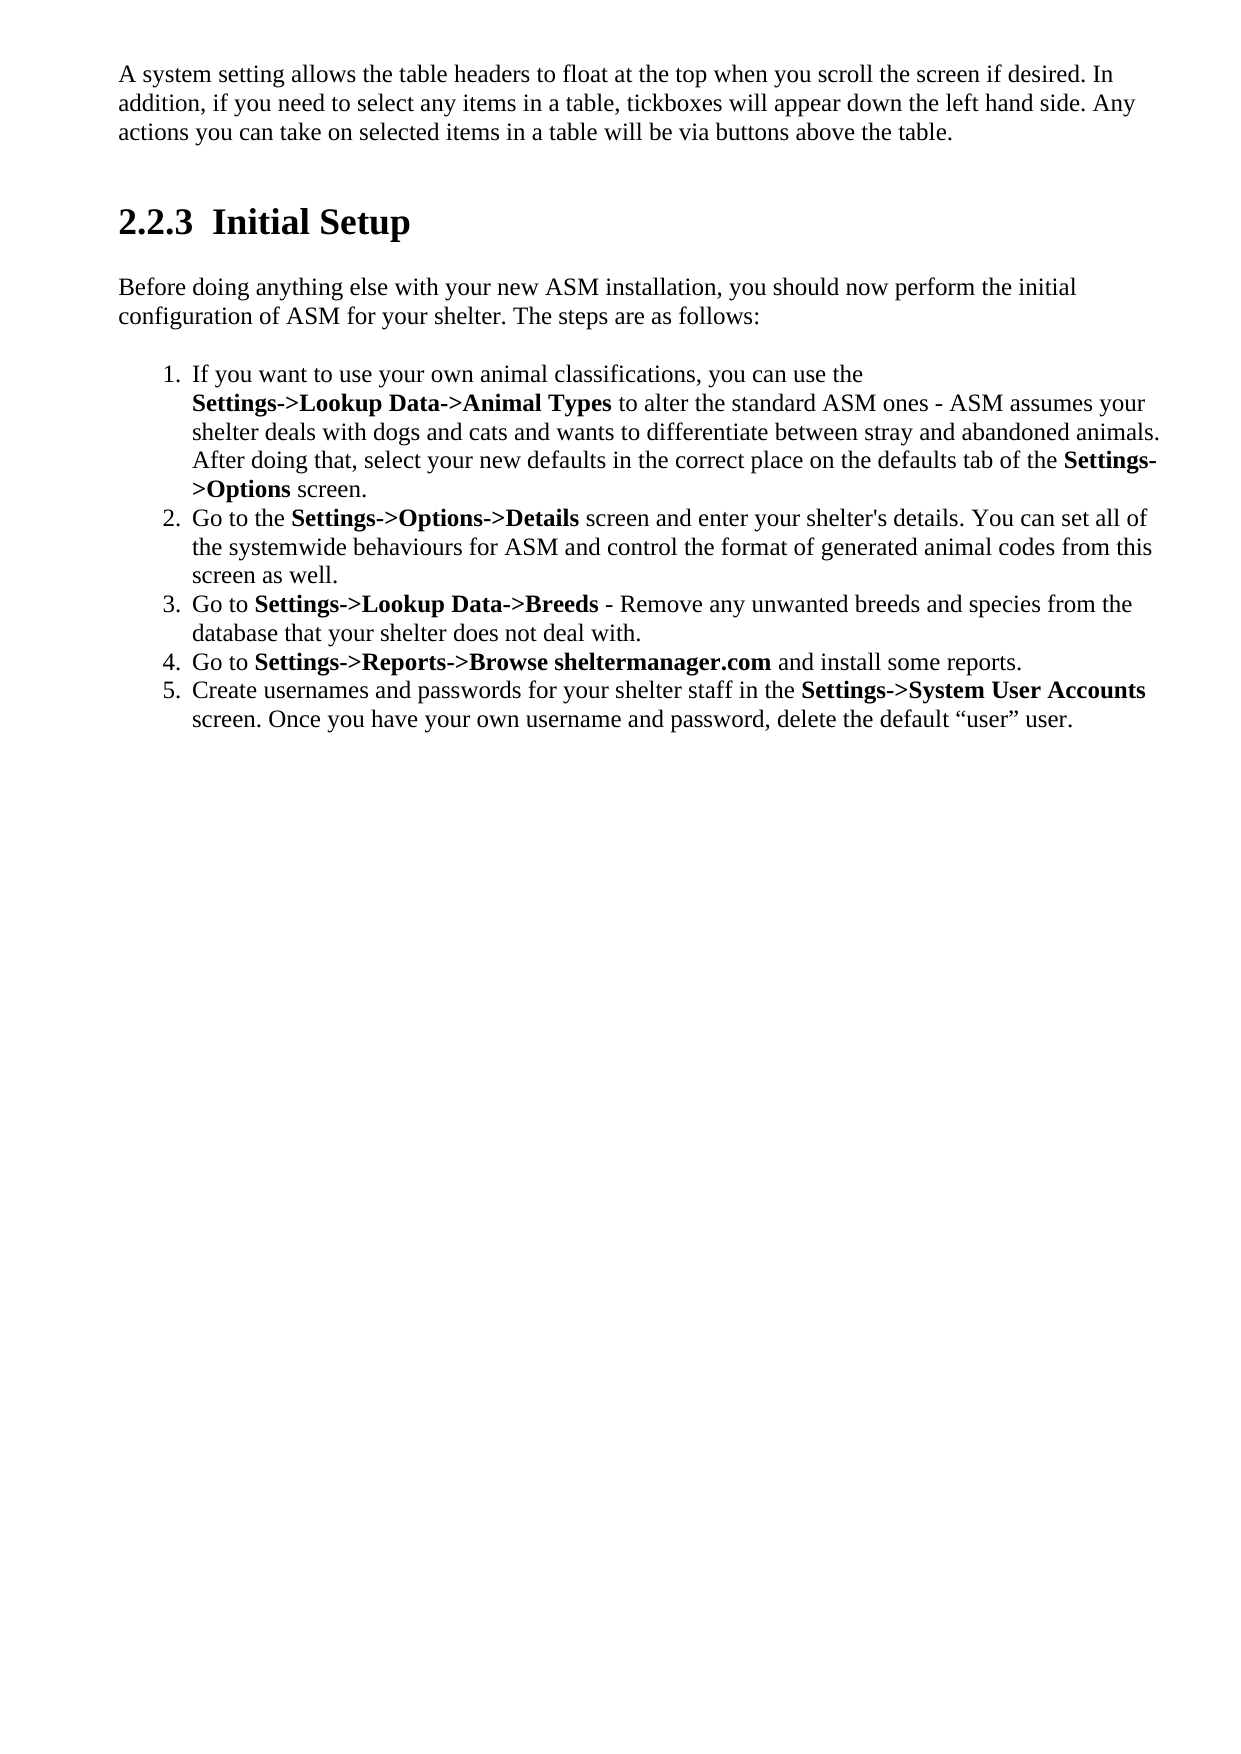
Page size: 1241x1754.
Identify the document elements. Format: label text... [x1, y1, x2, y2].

subtitle Initial Setup [118, 200, 1181, 243]
list Go to Settings->Reports->Browse sheltermanager.com and install some reports. [162, 647, 1181, 676]
list Go to the Settings->Options->Details screen and enter your shelter's details. You can set all of the systemwide behaviours for ASM and control the format of generated animal codes from this screen as well. [162, 503, 1181, 589]
list Create usernames and passwords for your shelter staff in the Settings->System User Accounts screen. Once you have your own username and password, delete the default “user” user. [162, 676, 1181, 733]
text A system setting allows the table headers to float at the top when you scroll the screen if desired. In addition, if you need to select any items in a table, tickboxes will appear down the left hand side. Any actions you can take on selected items in a table will be via buttons above the table. [118, 59, 1181, 145]
list Go to Settings->Lookup Data->Breeds - Remove any unwanted breeds and species from the database that your shelter does not deal with. [162, 589, 1181, 647]
text Before doing anything else with your new ASM installation, you should now perform the initial configuration of ASM for your shelter. The steps are as follows: [118, 272, 1181, 330]
list If you want to use your own animal classifications, you can use the Settings->Lookup Data->Animal Types to alter the standard ASM ones - ASM assumes your shelter deals with dogs and cats and wants to differentiate between stray and abandoned animals. After doing that, select your new defaults in the correct place on the defaults tab of the Settings->Options screen. [162, 359, 1181, 503]
